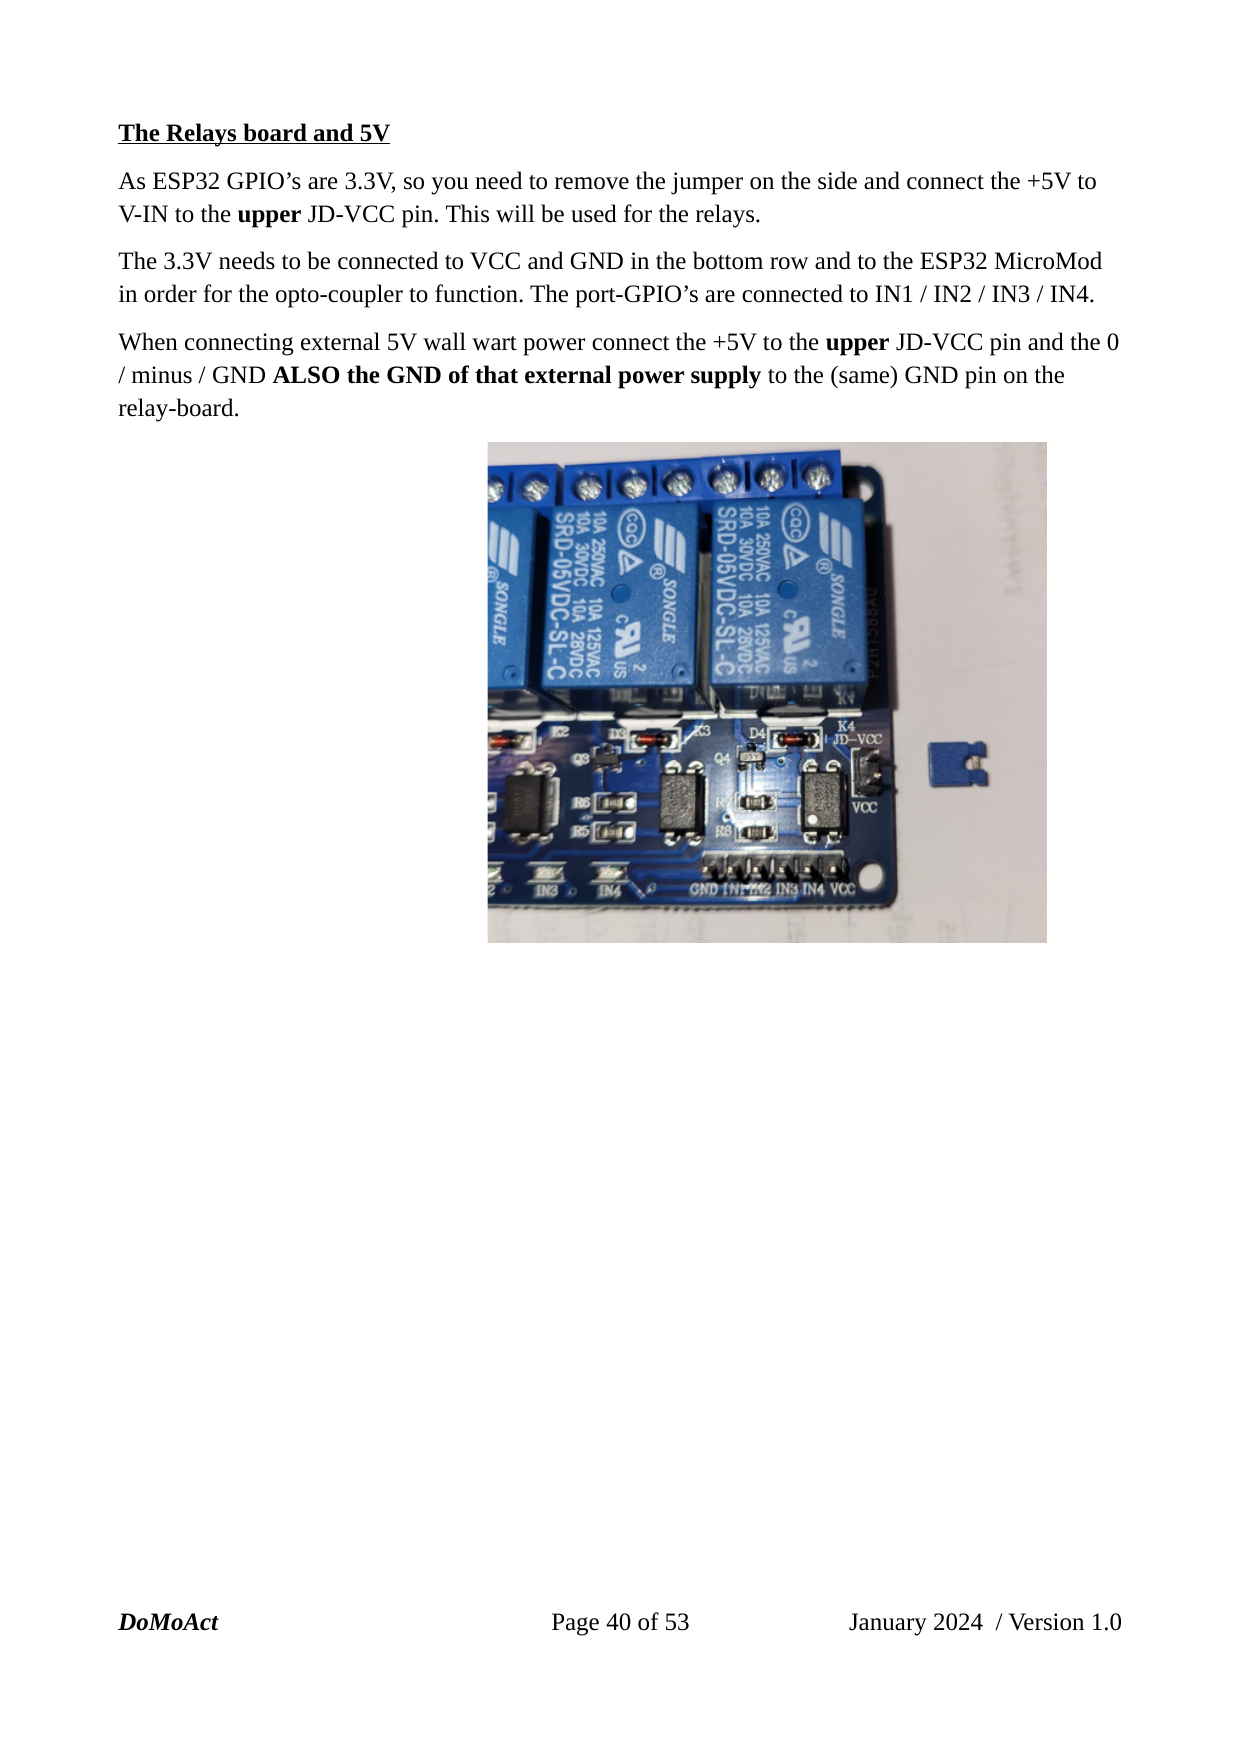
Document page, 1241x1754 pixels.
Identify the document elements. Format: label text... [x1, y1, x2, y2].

text The 3.3V needs to be connected to VCC and GND in the bottom row and to the ESP32 MicroMod in order for the opto-coupler to function. The port-GPIO’s are connected to IN1 / IN2 / IN3 / IN4. [118, 246, 1122, 308]
picture [487, 442, 1047, 943]
text The Relays board and 5V [118, 118, 1122, 147]
text As ESP32 GPIO’s are 3.3V, so you need to remove the jumper on the side and connect the +5V to V-IN to the upper JD-VCC pin. This will be used for the relays. [118, 166, 1122, 227]
text When connecting external 5V wall wart power connect the +5V to the upper JD-VCC pin and the 0 / minus / GND ALSO the GND of that external power supply to the (same) GND pin on the relay-board. [118, 327, 1122, 422]
